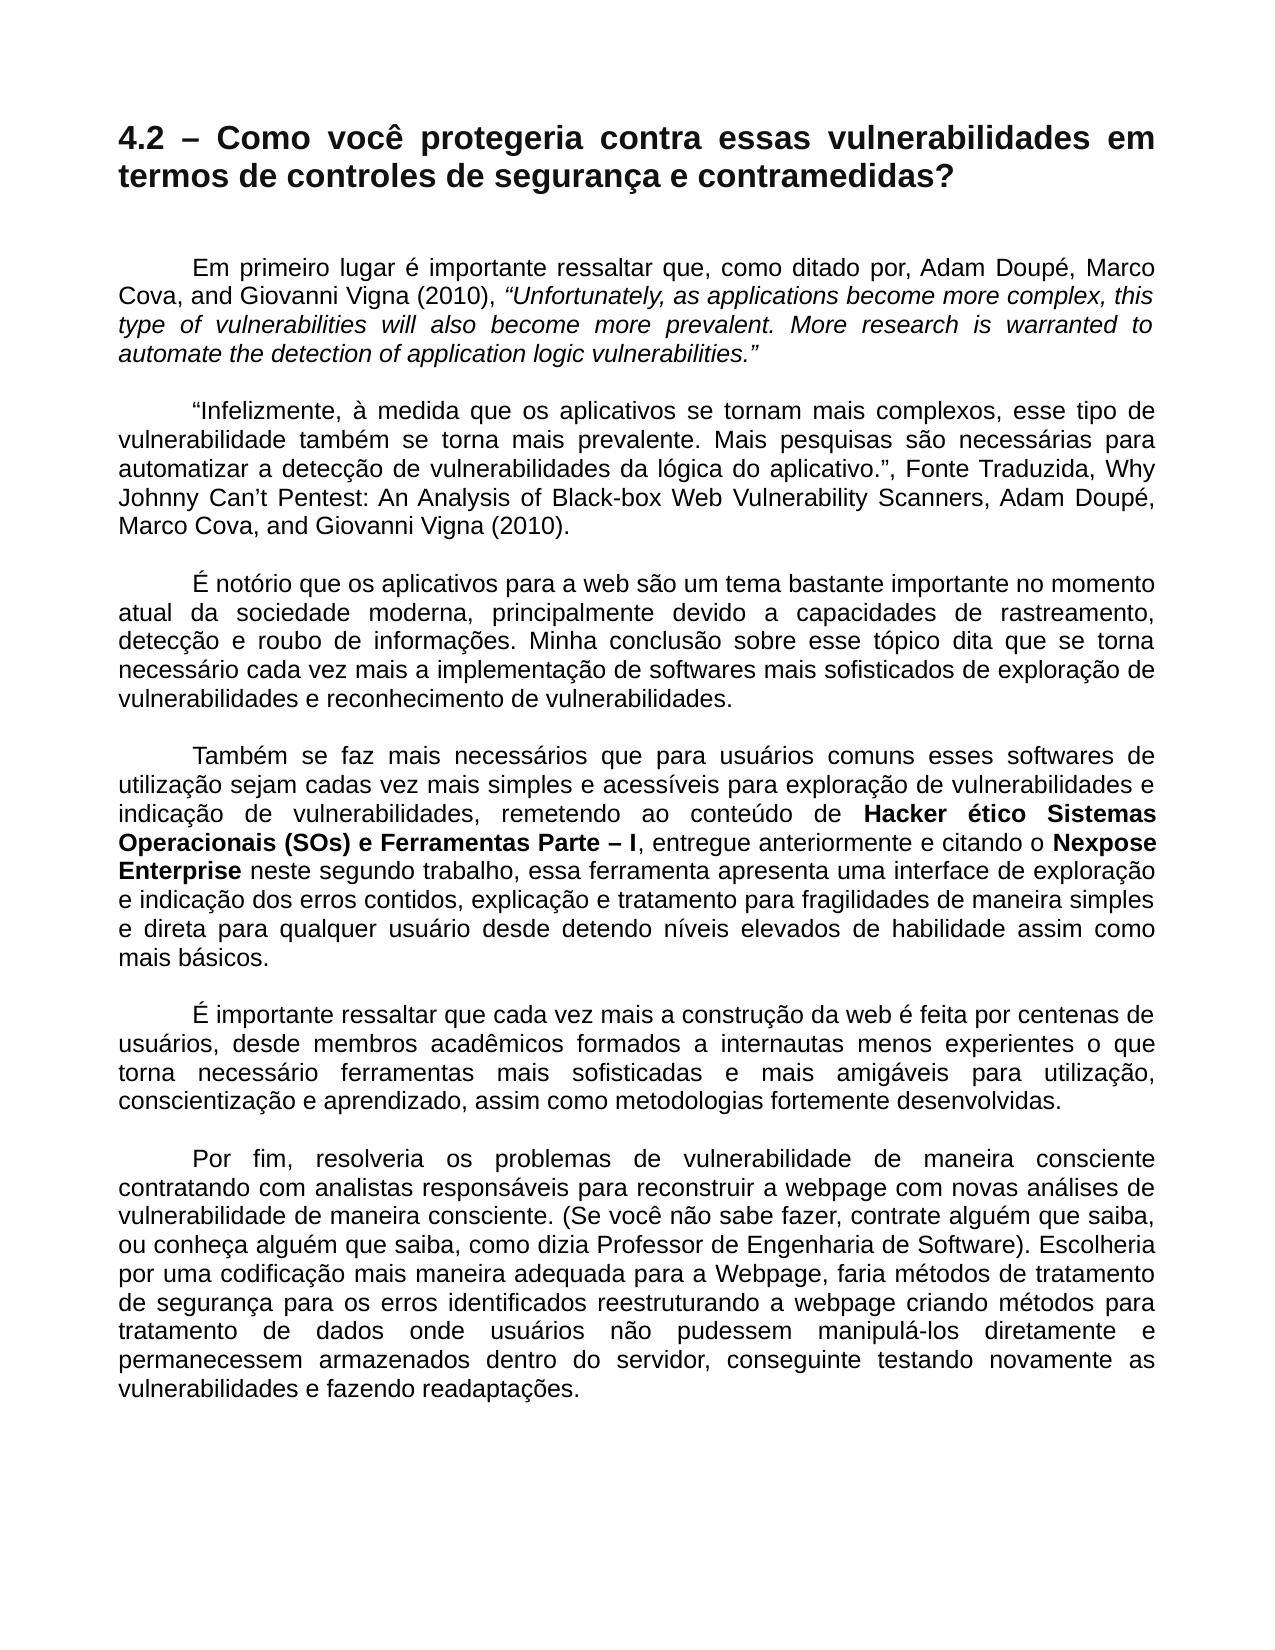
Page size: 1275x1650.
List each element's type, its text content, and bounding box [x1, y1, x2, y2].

text É importante ressaltar que cada vez mais a construção da web é feita por centenas de usuários, desde membros acadêmicos formados a internautas menos experientes o que torna necessário ferramentas mais sofisticadas e mais amigáveis para utilização, conscientização e aprendizado, assim como metodologias fortemente desenvolvidas. [118, 1000, 1157, 1115]
text 4.2 – Como você protegeria contra essas vulnerabilidades em termos de controles de segurança e contramedidas? [118, 118, 1157, 195]
text Em primeiro lugar é importante ressaltar que, como ditado por, Adam Doupé, Marco Cova, and Giovanni Vigna (2010), “Unfortunately, as applications become more complex, this type of vulnerabilities will also become more prevalent. More research is warranted to automate the detection of application logic vulnerabilities.” [118, 252, 1157, 367]
text Também se faz mais necessários que para usuários comuns esses softwares de utilização sejam cadas vez mais simples e acessíveis para exploração de vulnerabilidades e indicação de vulnerabilidades, remetendo ao conteúdo de Hacker ético Sistemas Operacionais (SOs) e Ferramentas Parte – I, entregue anteriormente e citando o Nexpose Enterprise neste segundo trabalho, essa ferramenta apresenta uma interface de exploração e indicação dos erros contidos, explicação e tratamento para fragilidades de maneira simples e direta para qualquer usuário desde detendo níveis elevados de habilidade assim como mais básicos. [118, 741, 1157, 971]
text Por fim, resolveria os problemas de vulnerabilidade de maneira consciente contratando com analistas responsáveis para reconstruir a webpage com novas análises de vulnerabilidade de maneira consciente. (Se você não sabe fazer, contrate alguém que saiba, ou conheça alguém que saiba, como dizia Professor de Engenharia de Software). Escolheria por uma codificação mais maneira adequada para a Webpage, faria métodos de tratamento de segurança para os erros identificados reestruturando a webpage criando métodos para tratamento de dados onde usuários não pudessem manipulá-los diretamente e permanecessem armazenados dentro do servidor, conseguinte testando novamente as vulnerabilidades e fazendo readaptações. [118, 1144, 1157, 1402]
text É notório que os aplicativos para a web são um tema bastante importante no momento atual da sociedade moderna, principalmente devido a capacidades de rastreamento, detecção e roubo de informações. Minha conclusão sobre esse tópico dita que se torna necessário cada vez mais a implementação de softwares mais sofisticados de exploração de vulnerabilidades e reconhecimento de vulnerabilidades. [118, 569, 1157, 712]
text “Infelizmente, à medida que os aplicativos se tornam mais complexos, esse tipo de vulnerabilidade também se torna mais prevalente. Mais pesquisas são necessárias para automatizar a detecção de vulnerabilidades da lógica do aplicativo.”, Fonte Traduzida, Why Johnny Can’t Pentest: An Analysis of Black-box Web Vulnerability Scanners, Adam Doupé, Marco Cova, and Giovanni Vigna (2010). [118, 396, 1157, 540]
